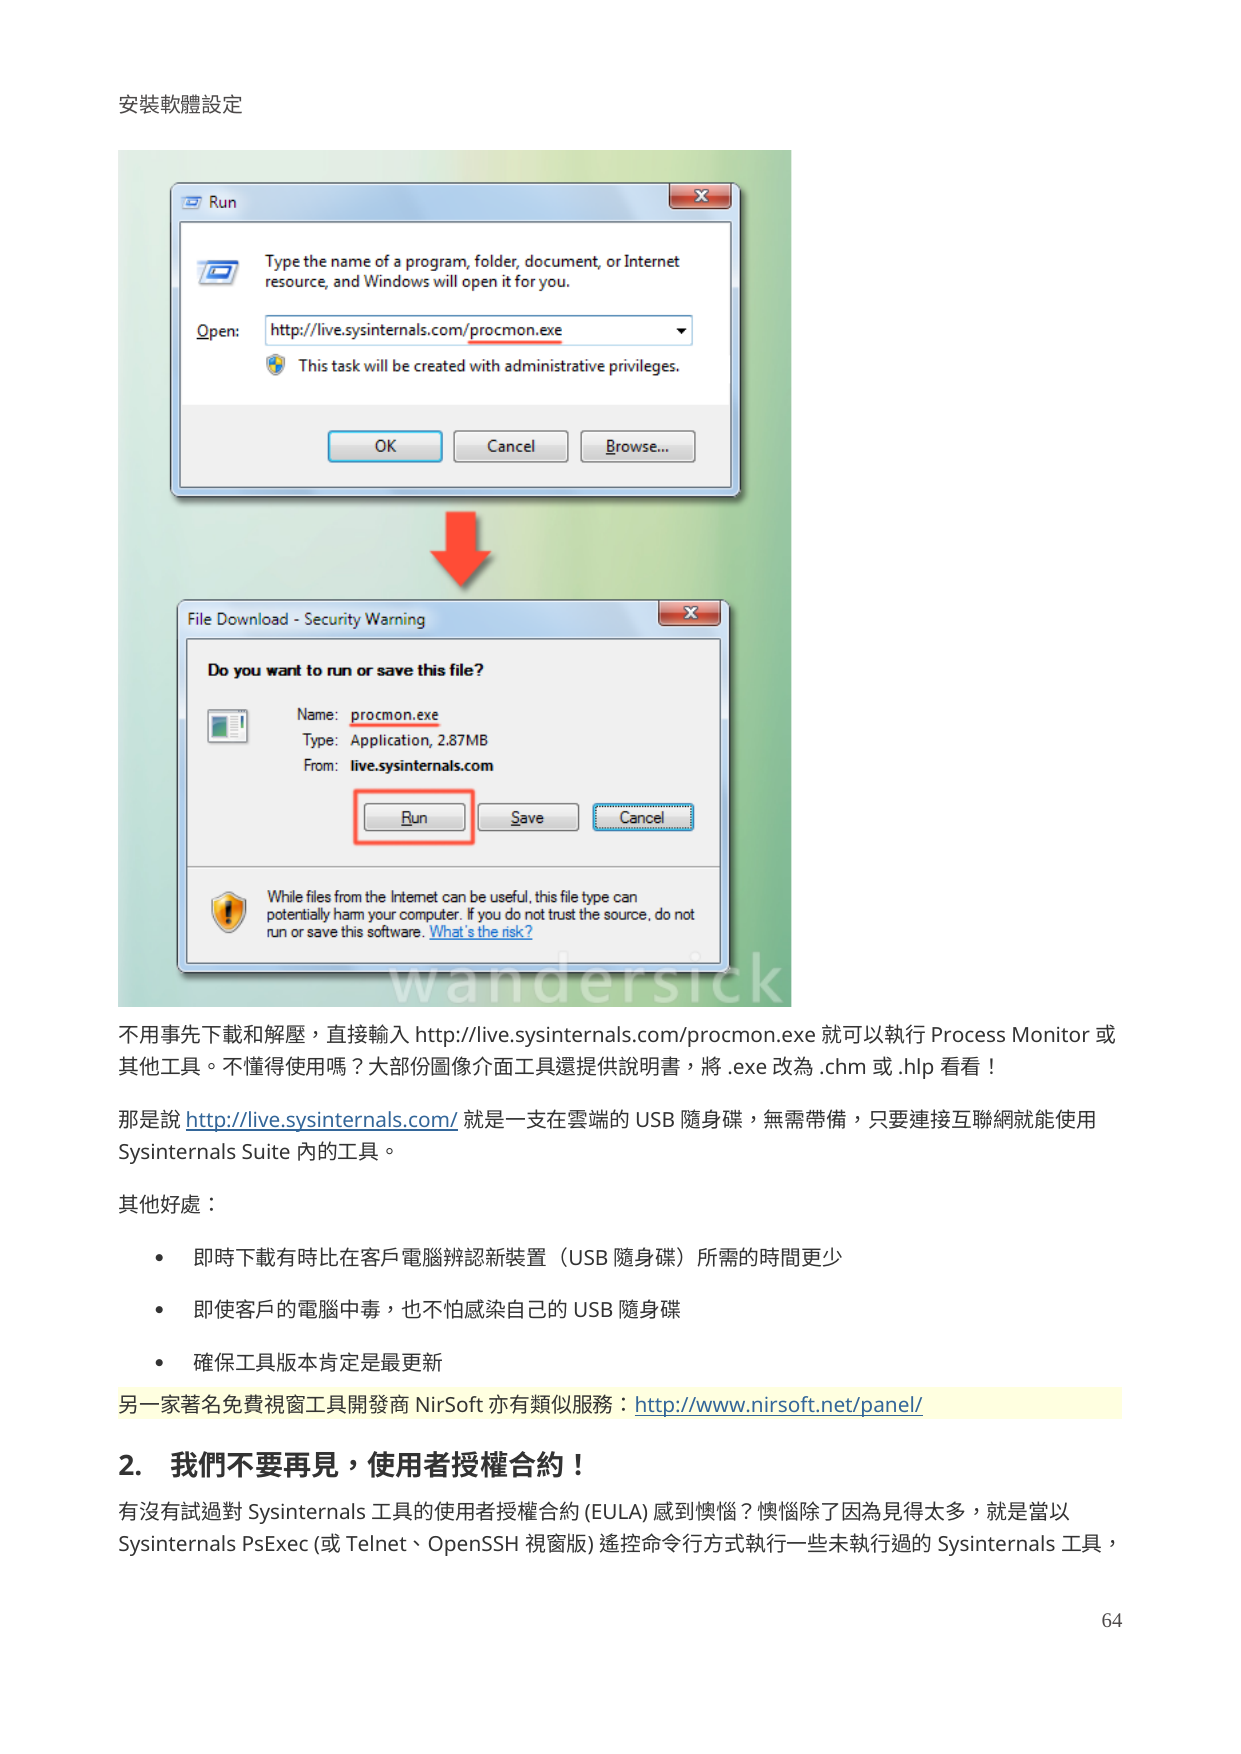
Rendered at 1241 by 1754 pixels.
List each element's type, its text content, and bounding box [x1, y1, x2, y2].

text 不用事先下載和解壓，直接輸入 http://live.sysinternals.com/procmon.exe 就可以執行 Process Monitor 或其他工具。不懂得使用嗎？大部份圖像介面工具還提供說明書，將 .exe 改為 .chm 或 .hlp 看看！ [118, 1017, 1122, 1081]
text 另一家著名免費視窗工具開發商 NirSoft 亦有類似服務：http://www.nirsoft.net/panel/ [118, 1387, 1122, 1419]
list 確保工具版本肯定是最更新 [156, 1345, 1122, 1377]
subtitle 2. 我們不要再見，使用者授權合約！ [118, 1442, 1122, 1483]
list 即時下載有時比在客戶電腦辨認新裝置（USB 隨身碟）所需的時間更少 [156, 1239, 1122, 1271]
list 即使客戶的電腦中毒，也不怕感染自己的 USB 隨身碟 [156, 1292, 1122, 1324]
text 那是說 http://live.sysinternals.com/ 就是一支在雲端的 USB 隨身碟，無需帶備，只要連接互聯網就能使用 Sysinternals Suite 內的工具。 [118, 1101, 1122, 1165]
text 其他好處： [118, 1186, 1122, 1218]
text 有沒有試過對 Sysinternals 工具的使用者授權合約 (EULA) 感到懊惱？懊惱除了因為見得太多，就是當以 Sysinternals PsExec (或 Telnet、OpenSSH 視窗版) 遙控命令行方式執行一些未執行過的 Sysinternals 工具， [118, 1494, 1122, 1558]
